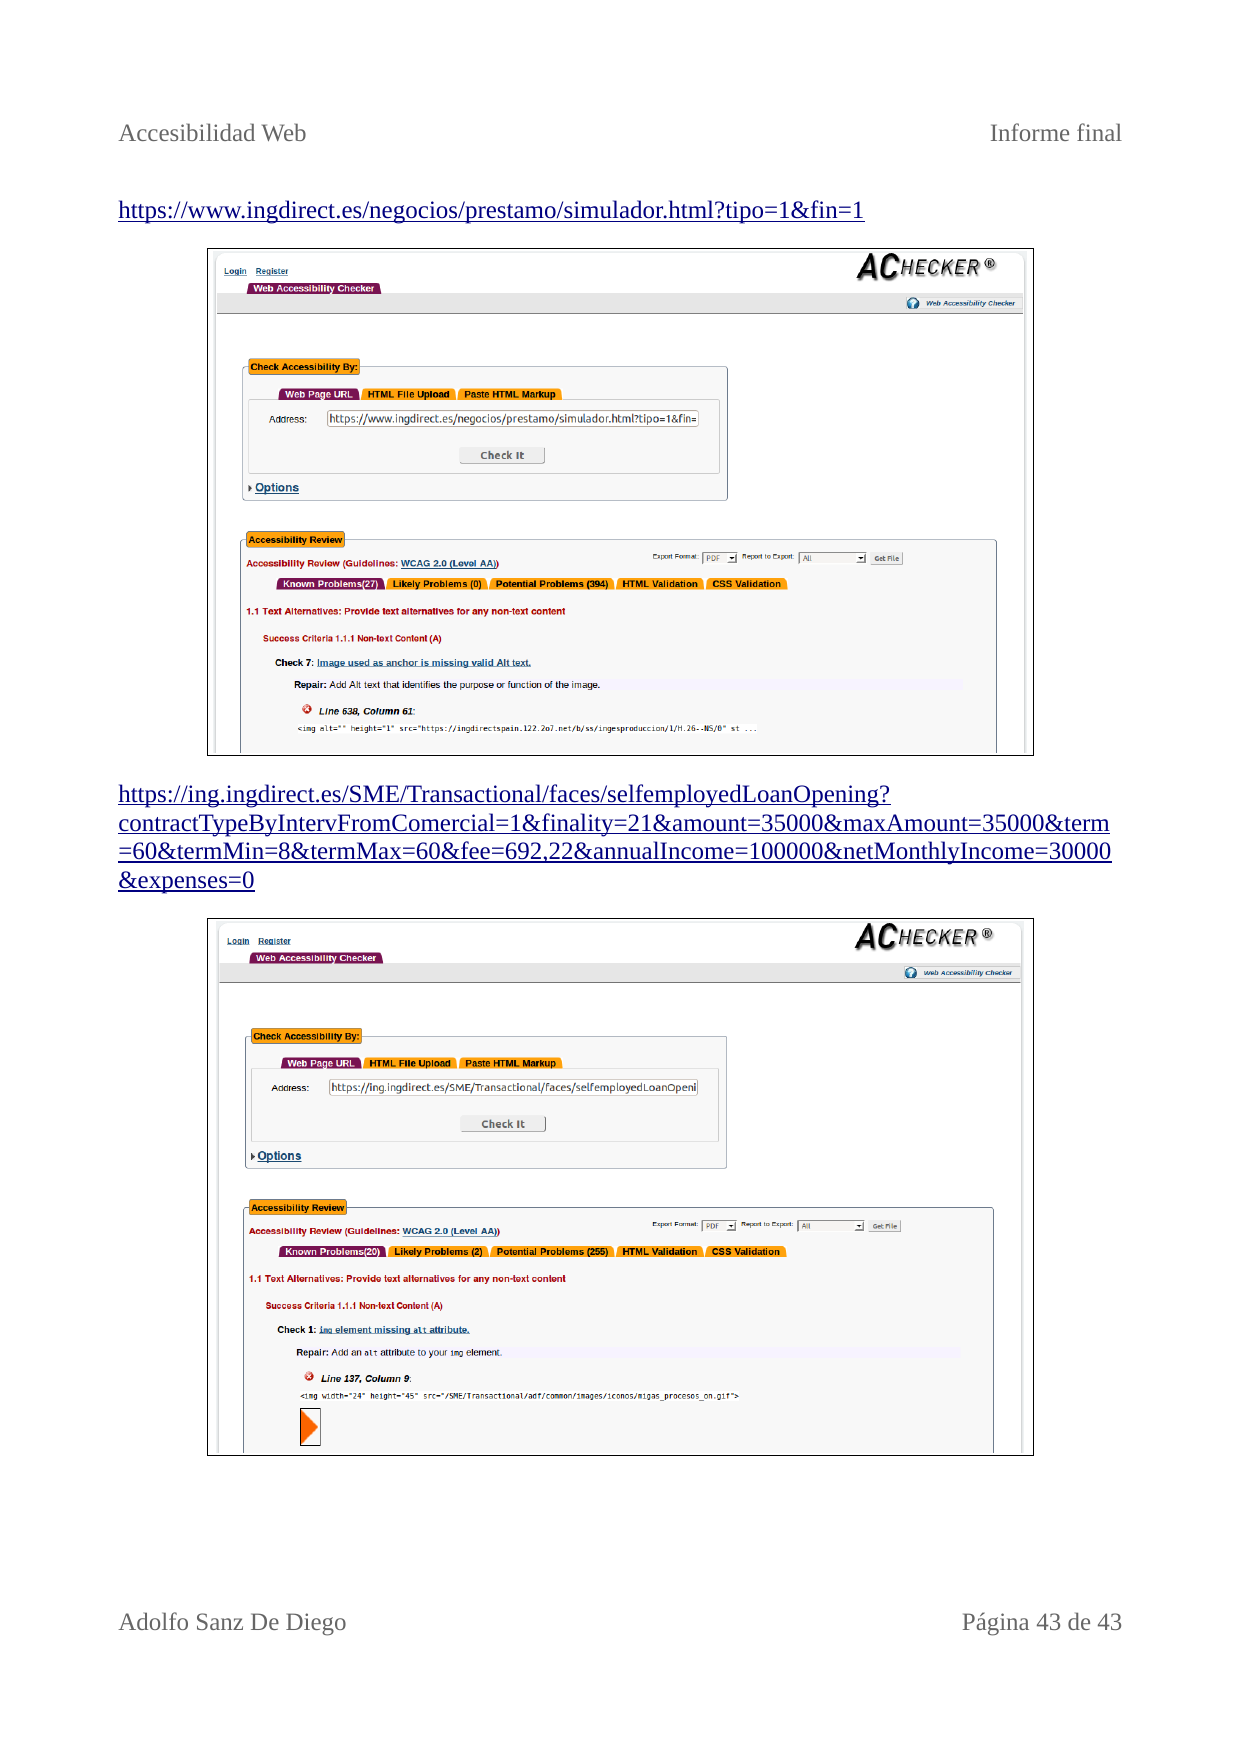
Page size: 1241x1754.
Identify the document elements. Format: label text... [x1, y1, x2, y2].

picture [209, 251, 1031, 753]
picture [209, 920, 1031, 1453]
text https://www.ingdirect.es/negocios/prestamo/simulador.html?tipo=1&fin=1 [118, 196, 1122, 224]
text https://ing.ingdirect.es/SME/Transactional/faces/selfemployedLoanOpening?contractTypeByIntervFromComercial=1&finality=21&amount=35000&maxAmount=35000&term=60&termMin=8&termMax=60&fee=692,22&annualIncome=100000&netMonthlyIncome=30000&expenses=0 [118, 779, 1122, 894]
